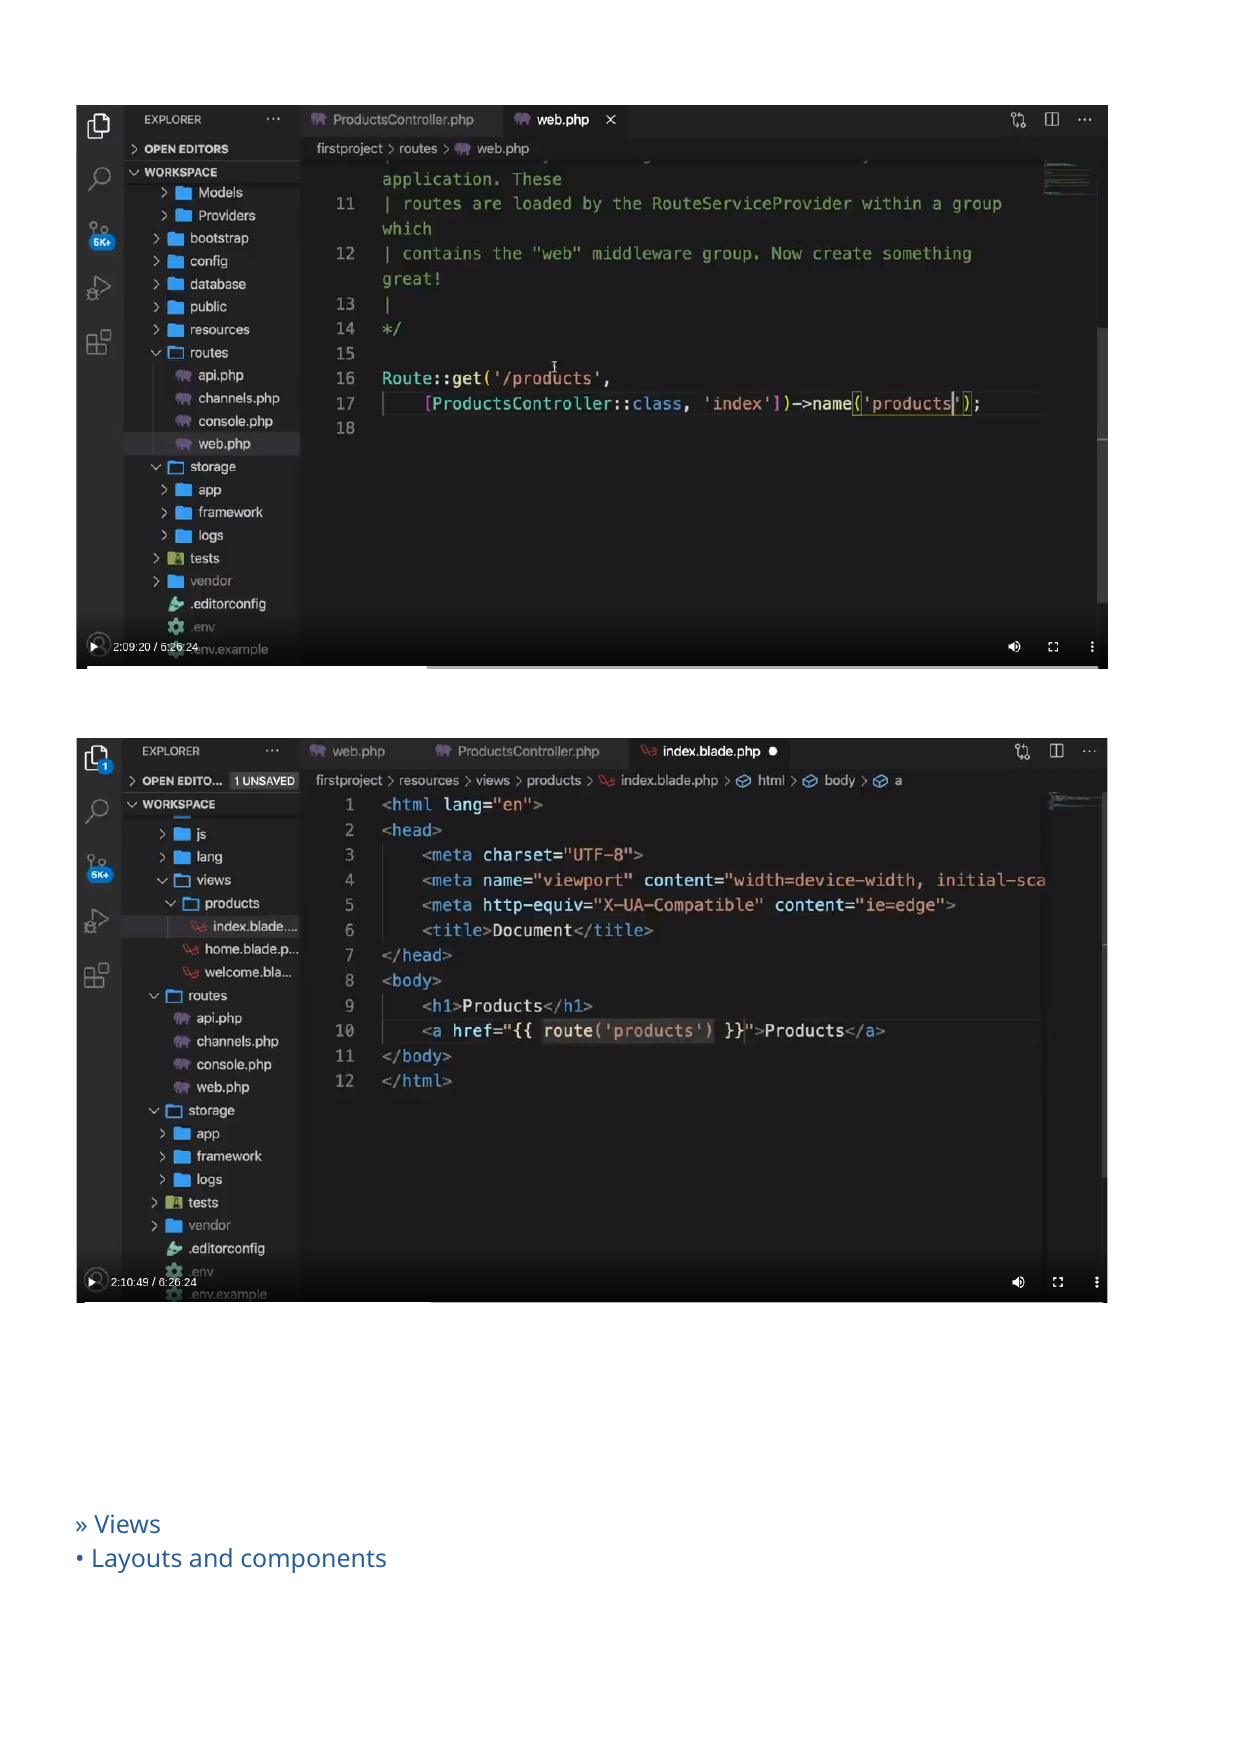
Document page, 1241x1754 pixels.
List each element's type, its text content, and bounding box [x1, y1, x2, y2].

picture [76, 738, 1108, 1303]
text • Layouts and components [75, 1541, 1165, 1575]
text » Views [75, 1507, 1165, 1541]
picture [76, 105, 1108, 669]
